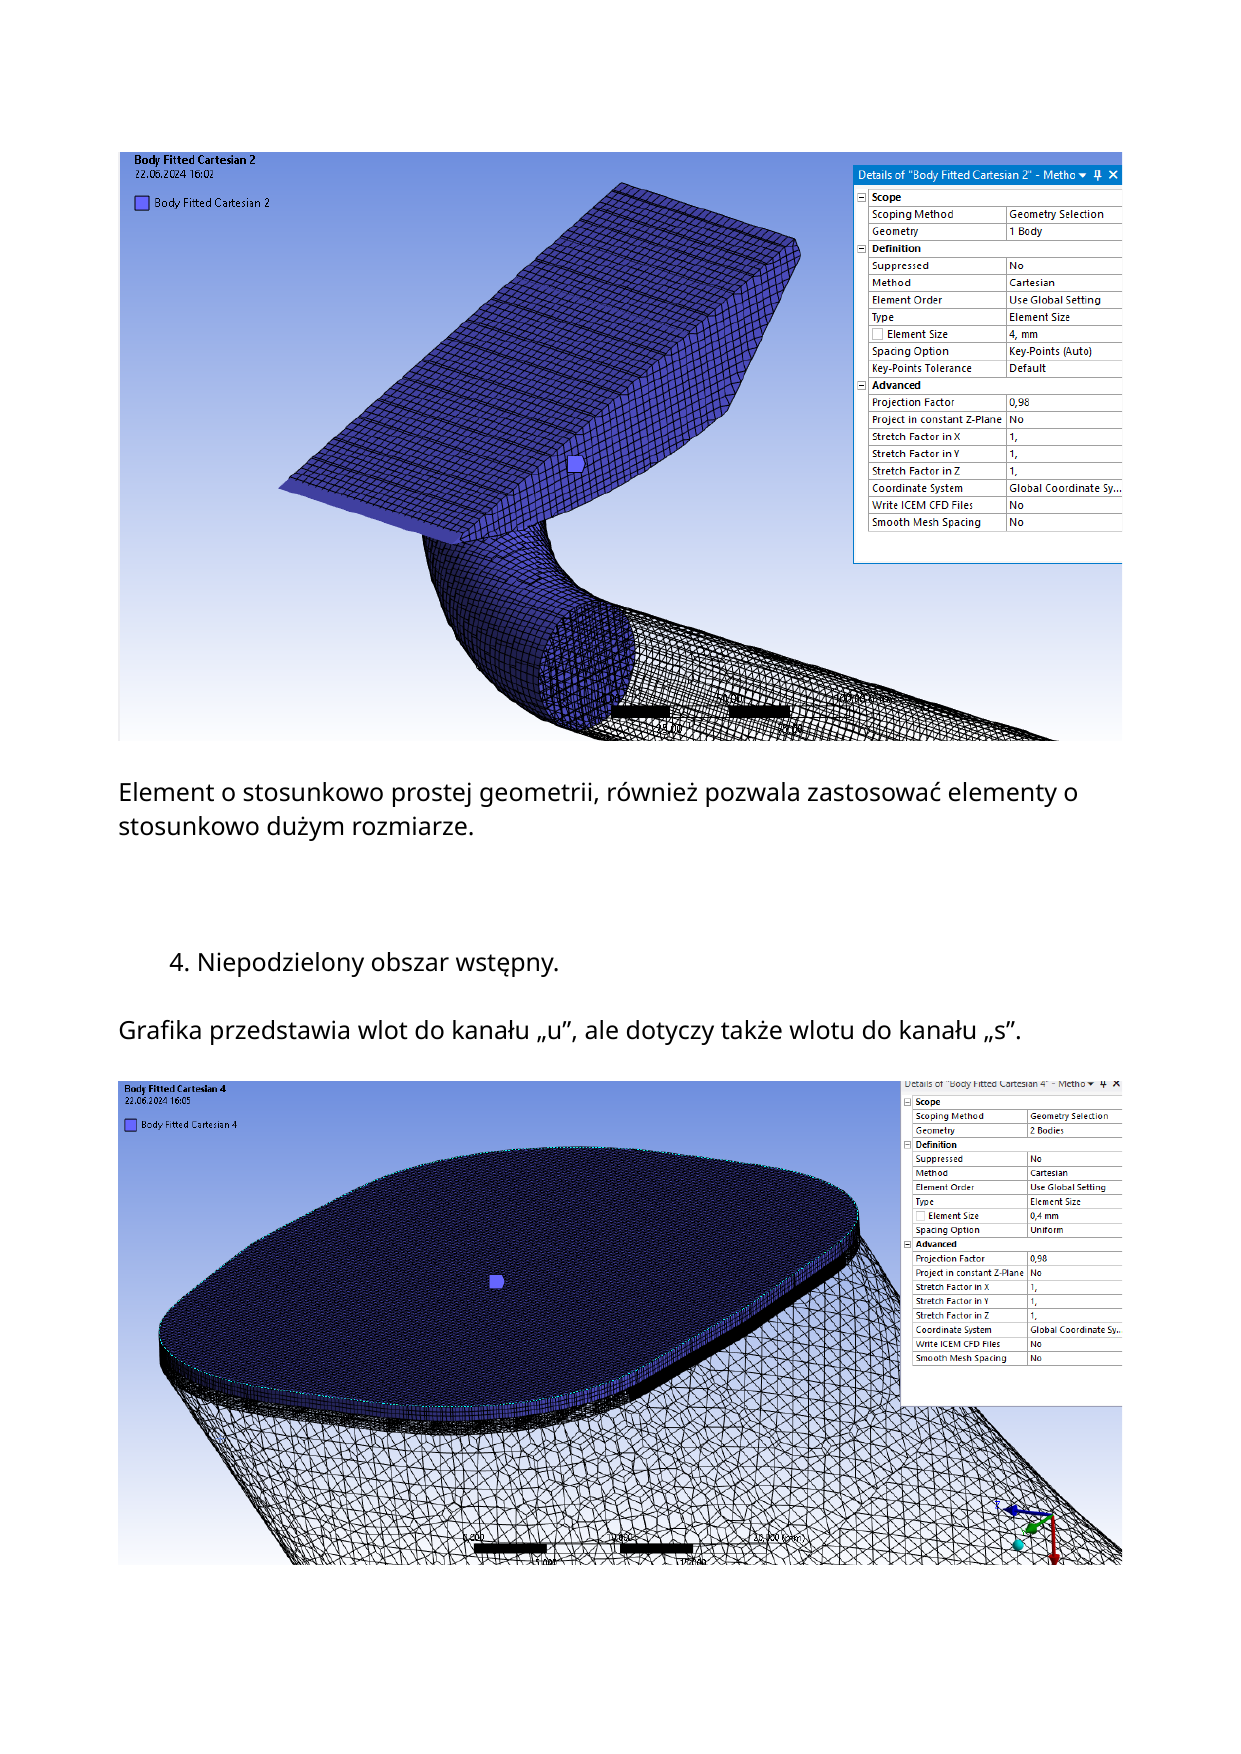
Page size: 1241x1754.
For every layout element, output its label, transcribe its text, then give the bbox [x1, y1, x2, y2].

picture [118, 1081, 1123, 1565]
text 4. Niepodzielony obszar wstępny. [118, 945, 1122, 979]
text Grafika przedstawia wlot do kanału „u”, ale dotyczy także wlotu do kanału „s”. [118, 1013, 1122, 1047]
picture [118, 152, 1123, 741]
text Element o stosunkowo prostej geometrii, również pozwala zastosować elementy o stosunkowo dużym rozmiarze. [118, 774, 1122, 843]
